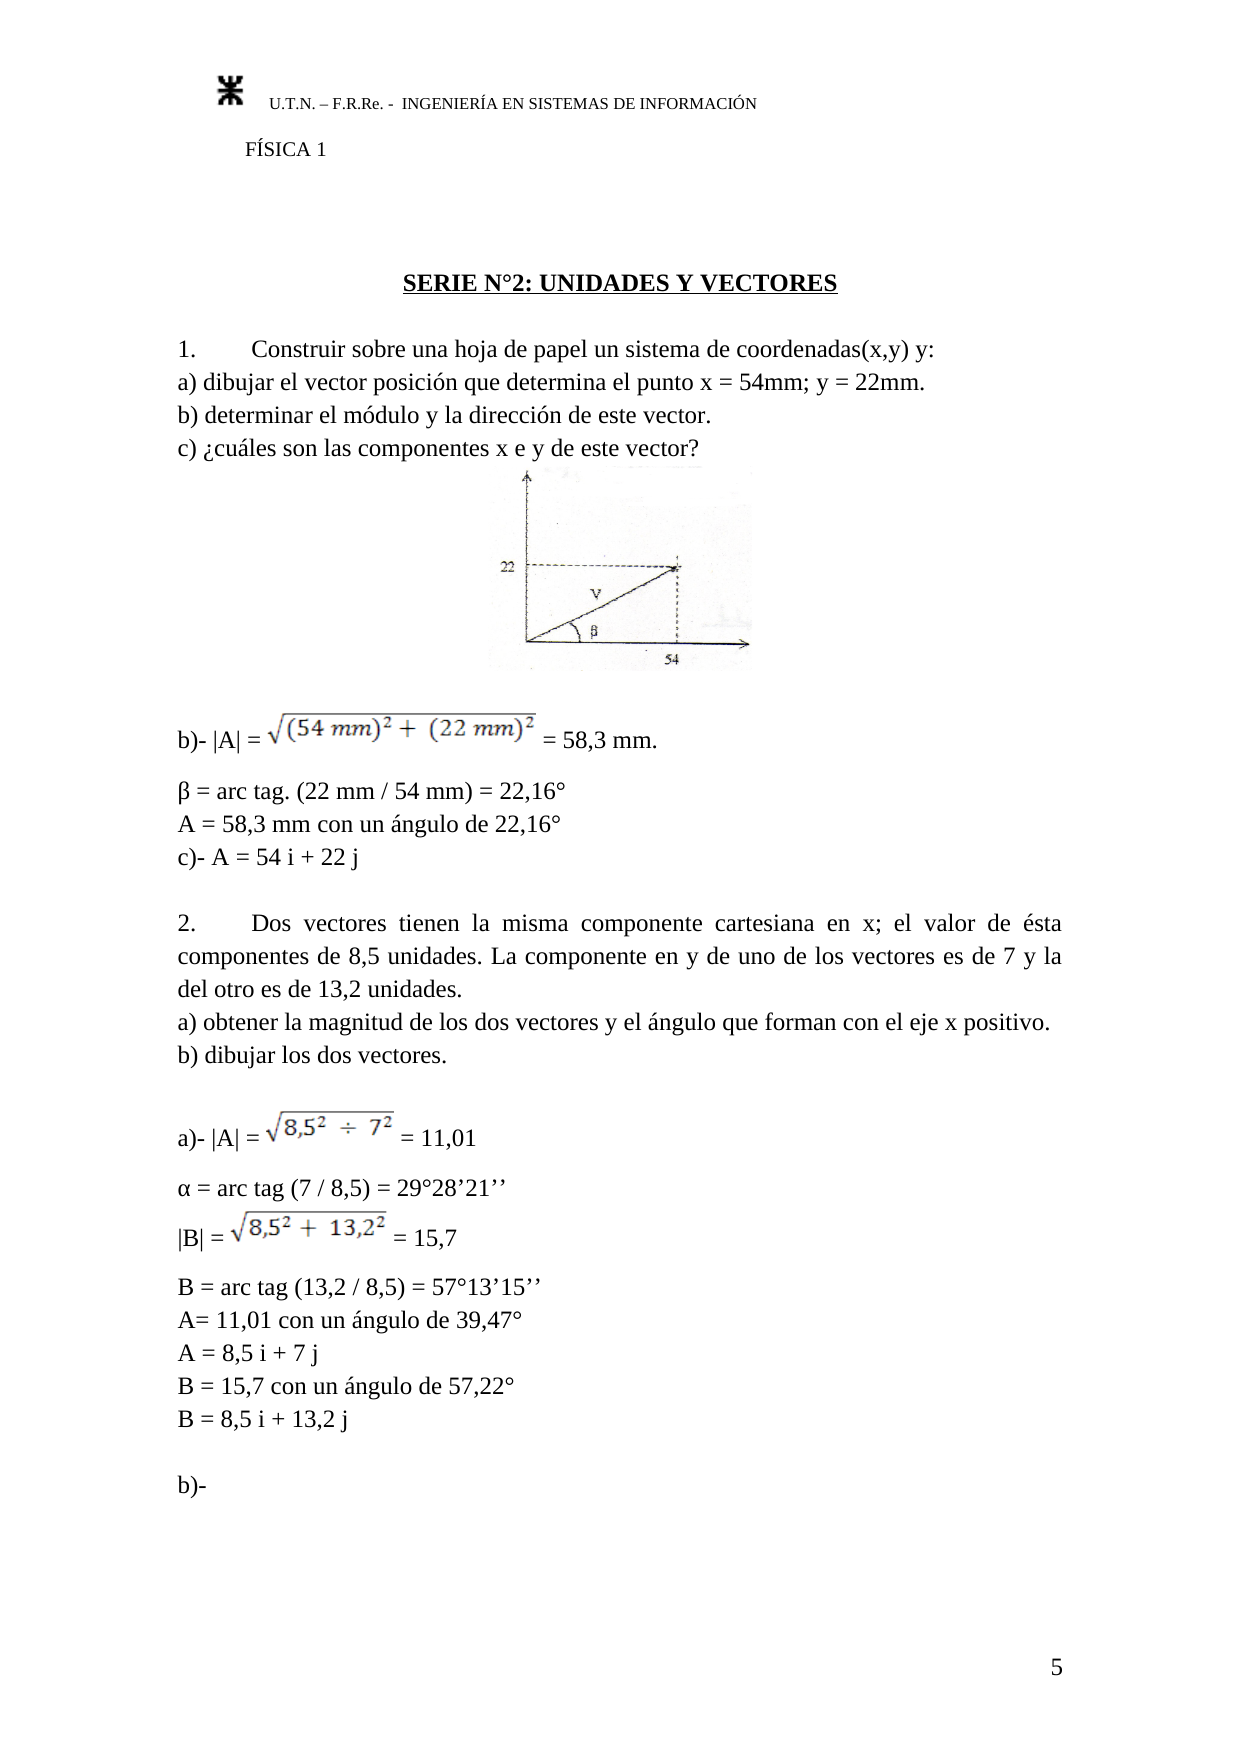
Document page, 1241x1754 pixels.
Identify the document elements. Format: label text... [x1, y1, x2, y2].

text a) dibujar el vector posición que determina el punto x = 54mm; y = 22mm. [177, 367, 1063, 396]
text b)- |A| = = 58,3 mm. [177, 708, 1063, 769]
text A= 11,01 con un ángulo de 39,47° [177, 1305, 1063, 1334]
text |B| = = 15,7 [177, 1206, 1063, 1266]
text 2. Dos vectores tienen la misma componente cartesiana en x; el valor de ésta componentes de 8,5 unidades. La componente en y de uno de los vectores es de 7 y la del otro es de 13,2 unidades. [177, 908, 1063, 1003]
text A = 58,3 mm con un ángulo de 22,16° [177, 809, 1063, 837]
text c)- A = 54 i + 22 j [177, 842, 1063, 871]
text B = 8,5 i + 13,2 j [177, 1404, 1063, 1433]
picture [488, 466, 753, 671]
text a)- |A| = = 11,01 [177, 1106, 1063, 1166]
text c) ¿cuáles son las componentes x e y de este vector? [177, 433, 1063, 462]
text b)- [177, 1470, 1063, 1499]
text 1. Construir sobre una hoja de papel un sistema de coordenadas(x,y) y: [177, 334, 1063, 363]
text α = arc tag (7 / 8,5) = 29°28’21’’ [177, 1173, 1063, 1201]
text A = 8,5 i + 7 j [177, 1338, 1063, 1367]
picture [267, 707, 536, 749]
text β = arc tag. (22 mm / 54 mm) = 22,16° [177, 776, 1063, 804]
text b) dibujar los dos vectores. [177, 1040, 1063, 1069]
text b) determinar el módulo y la dirección de este vector. [177, 400, 1063, 429]
picture [230, 1205, 387, 1247]
text B = 15,7 con un ángulo de 57,22° [177, 1371, 1063, 1400]
text a) obtener la magnitud de los dos vectores y el ángulo que forman con el eje x positivo. [177, 1007, 1063, 1036]
text Β = arc tag (13,2 / 8,5) = 57°13’15’’ [177, 1272, 1063, 1301]
text SERIE N°2: UNIDADES Y VECTORES [177, 268, 1063, 297]
picture [266, 1106, 394, 1147]
